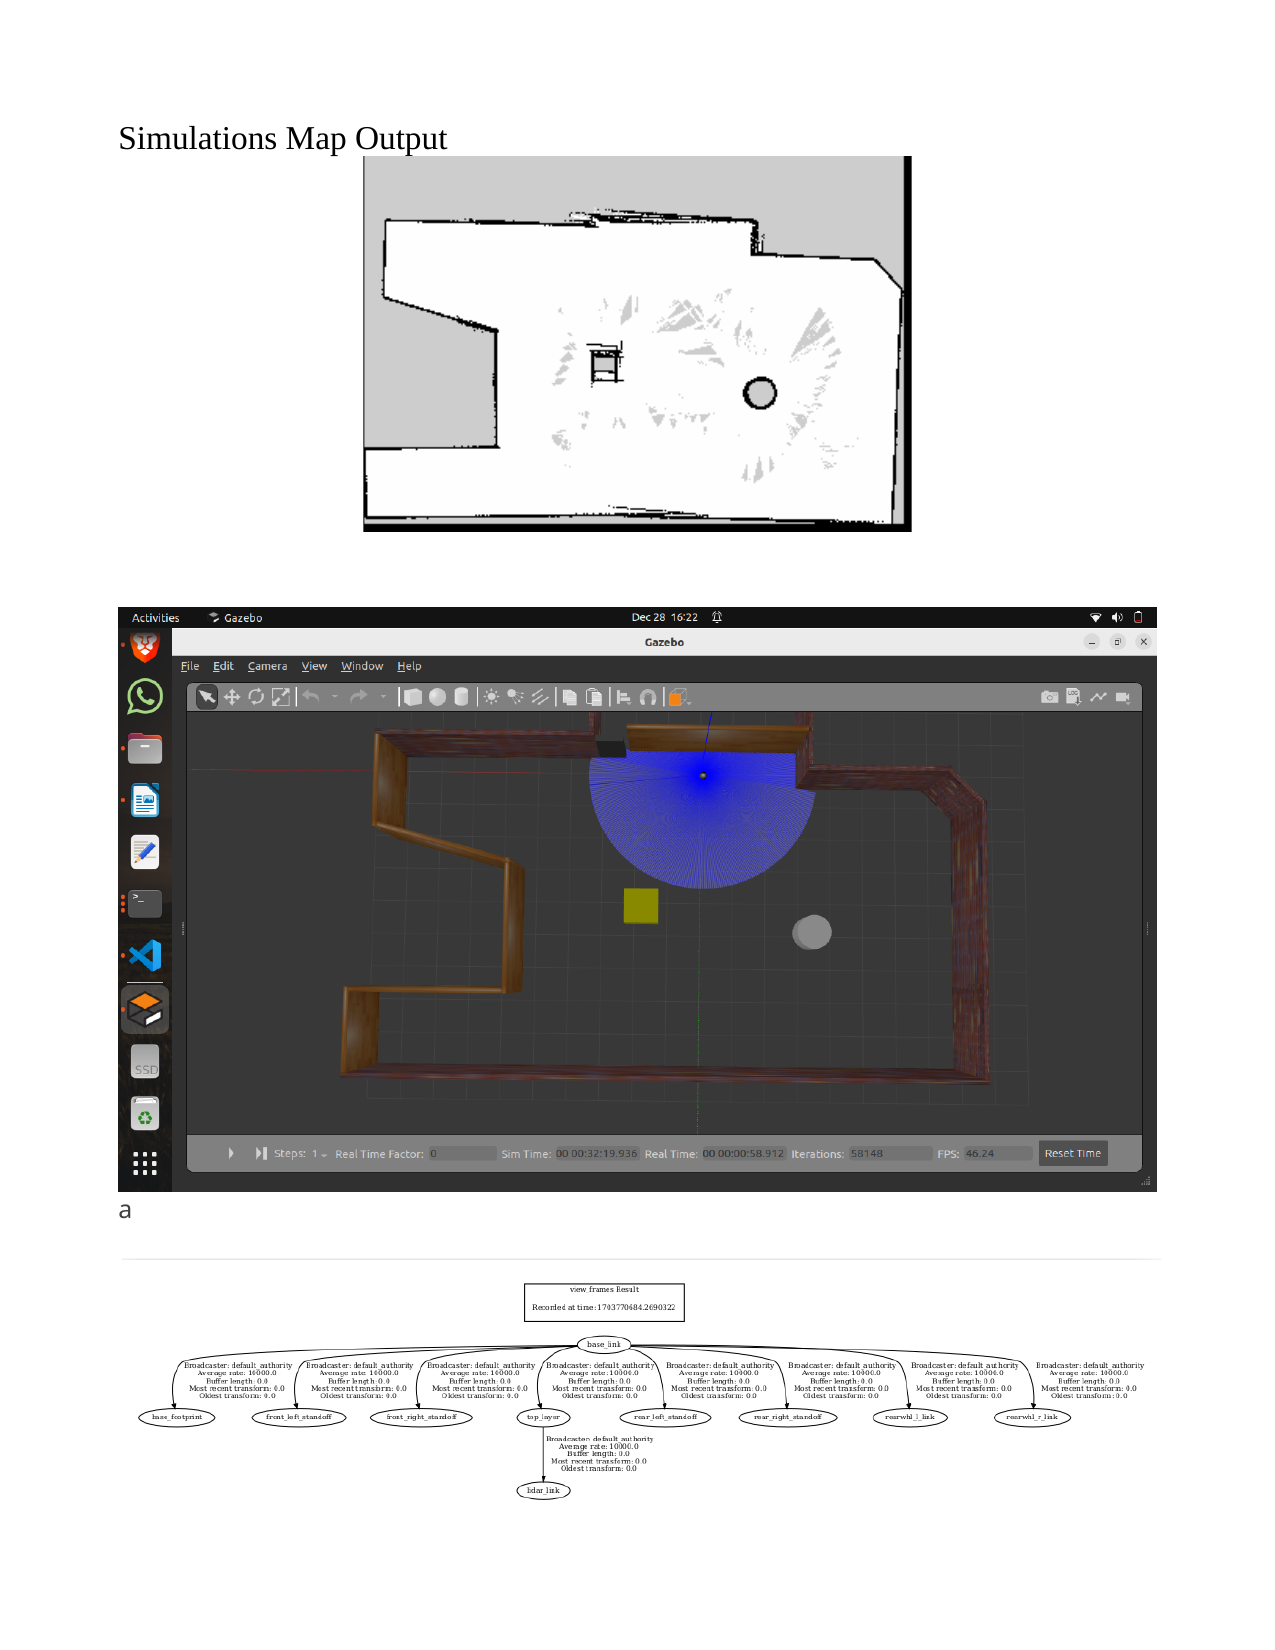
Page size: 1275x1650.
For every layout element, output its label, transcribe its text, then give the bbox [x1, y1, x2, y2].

text a [118, 1192, 1157, 1226]
picture [122, 1258, 1161, 1509]
picture [363, 156, 912, 532]
text Simulations Map Output [118, 118, 1157, 156]
picture [118, 607, 1157, 1192]
